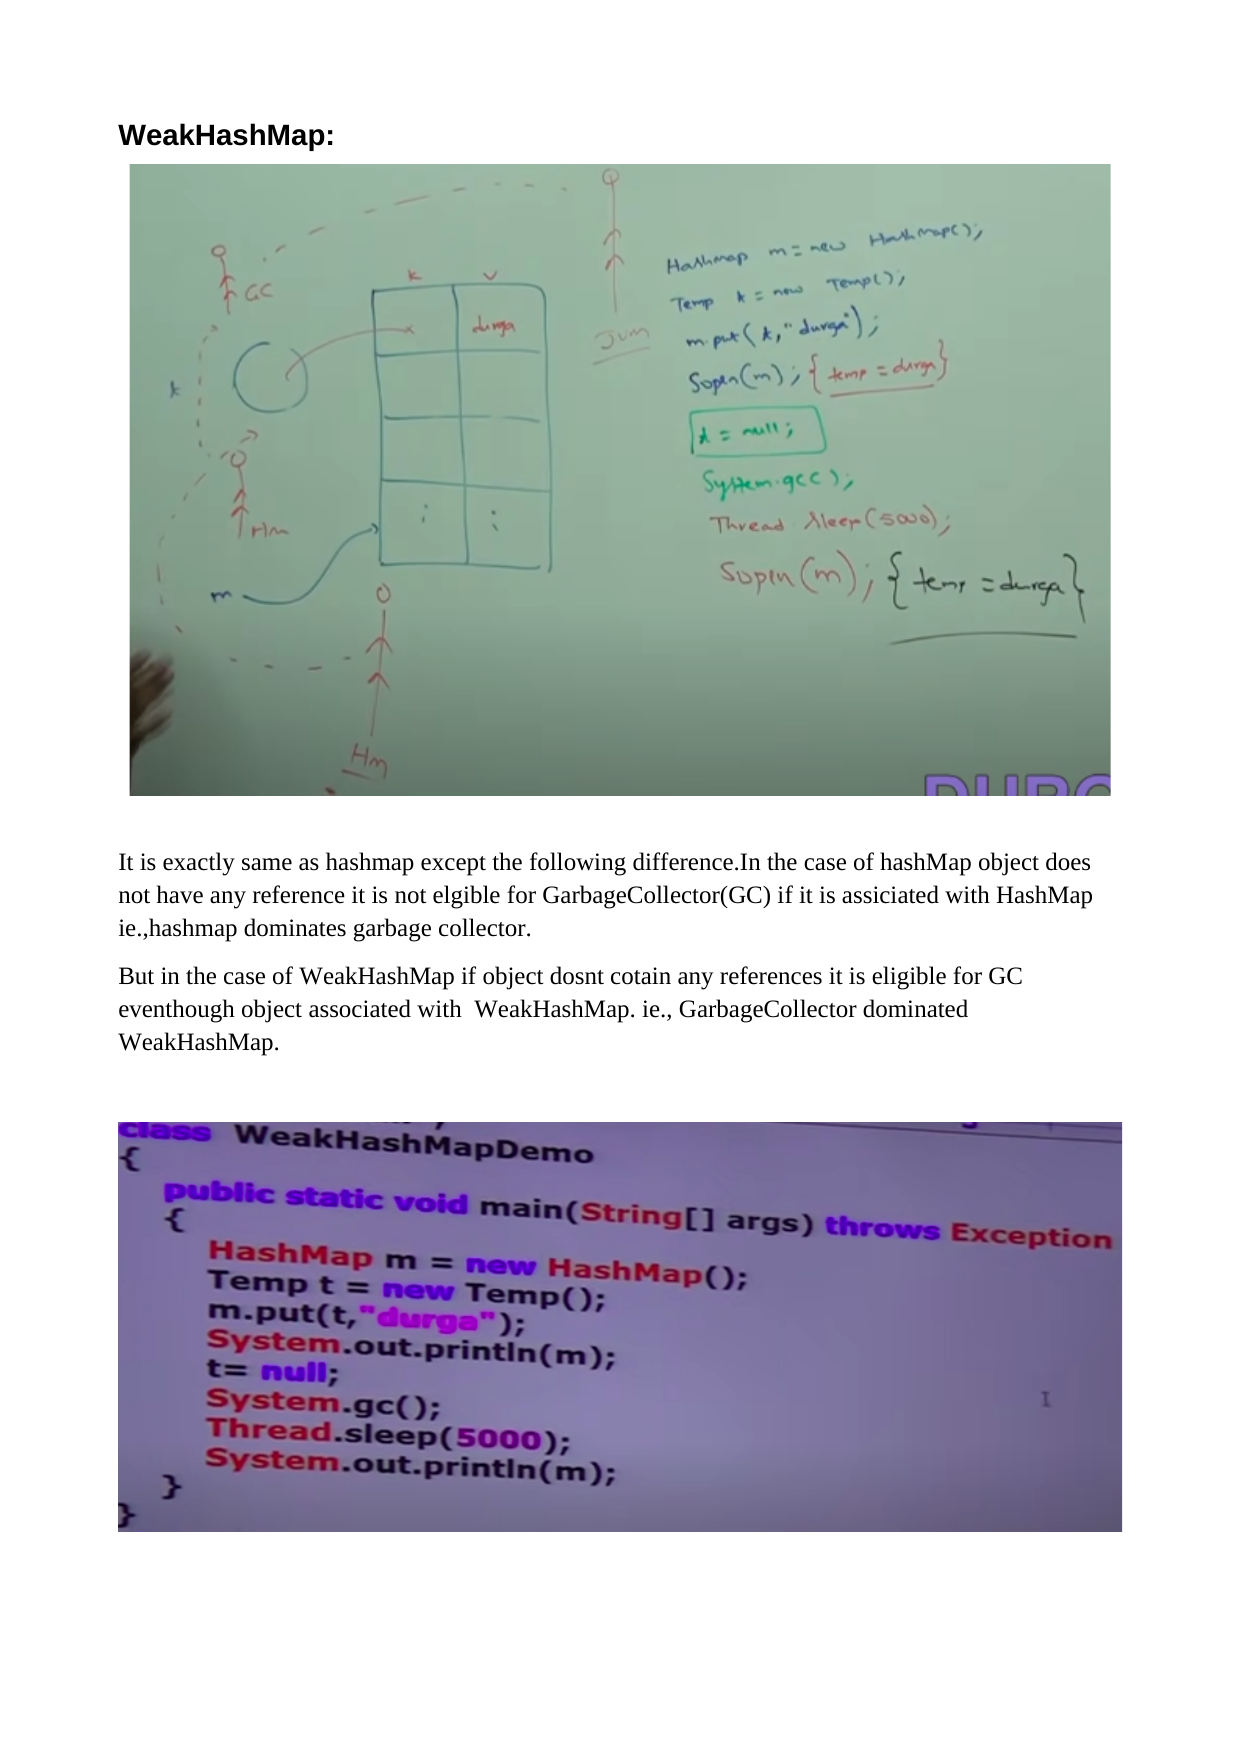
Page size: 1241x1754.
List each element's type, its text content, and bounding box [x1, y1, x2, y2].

text It is exactly same as hashmap except the following difference.In the case of hashMap object does not have any reference it is not elgible for GarbageCollector(GC) if it is assiciated with HashMap ie.,hashmap dominates garbage collector. [118, 847, 1122, 942]
text But in the case of WeakHashMap if object dosnt cotain any references it is eligible for GC eventhough object associated with WeakHashMap. ie., GarbageCollector dominated WeakHashMap. [118, 961, 1122, 1056]
picture [118, 1122, 1123, 1532]
picture [129, 164, 1111, 796]
subtitle WeakHashMap: [118, 118, 1122, 152]
